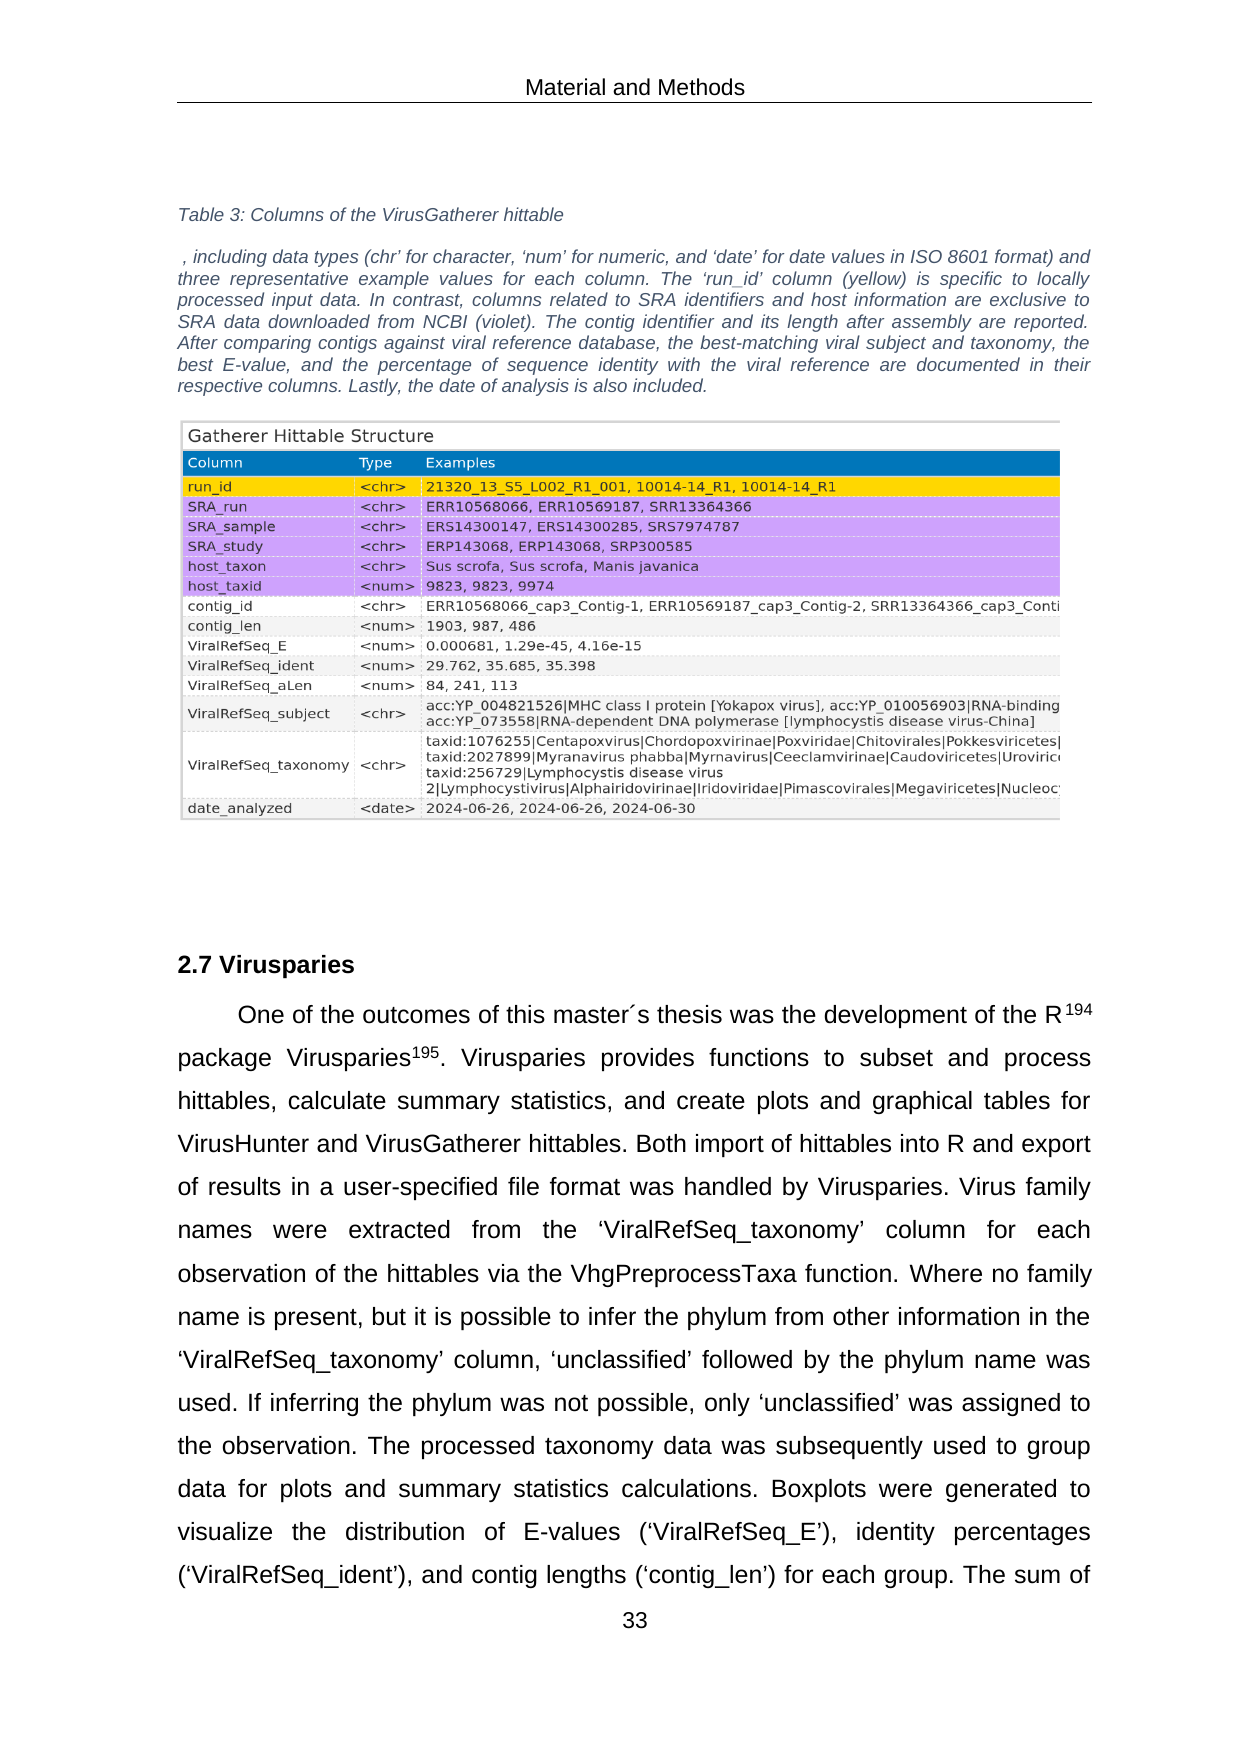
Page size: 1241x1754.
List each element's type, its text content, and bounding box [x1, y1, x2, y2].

subtitle 2.7 Virusparies [177, 951, 1092, 979]
text , including data types (chr’ for character, ‘num’ for numeric, and ‘date’ for date values in ISO 8601 format) and three representative example values for each column. The ‘run_id’ column (yellow) is specific to locally processed input data. In contrast, columns related to SRA identifiers and host information are exclusive to SRA data downloaded from NCBI (violet). The contig identifier and its length after assembly are reported. After comparing contigs against viral reference database, the best-matching viral subject and taxonomy, the best E-value, and the percentage of sequence identity with the viral reference are documented in their respective columns. Lastly, the date of analysis is also included. [177, 246, 1092, 397]
text Table 3: Columns of the VirusGatherer hittable [177, 203, 1092, 225]
text One of the outcomes of this master´s thesis was the development of the R194 package Virusparies195. Virusparies provides functions to subset and process hittables, calculate summary statistics, and create plots and graphical tables for VirusHunter and VirusGatherer hittables. Both import of hittables into R and export of results in a user-specified file format was handled by Virusparies. Virus family names were extracted from the ‘ViralRefSeq_taxonomy’ column for each observation of the hittables via the VhgPreprocessTaxa function. Where no family name is present, but it is possible to infer the phylum from other information in the ‘ViralRefSeq_taxonomy’ column, ‘unclassified’ followed by the phylum name was used. If inferring the phylum was not possible, only ‘unclassified’ was assigned to the observation. The processed taxonomy data was subsequently used to group data for plots and summary statistics calculations. Boxplots were generated to visualize the distribution of E-values (‘ViralRefSeq_E’), identity percentages (‘ViralRefSeq_ident’), and contig lengths (‘contig_len’) for each group. The sum of [177, 1000, 1092, 1589]
